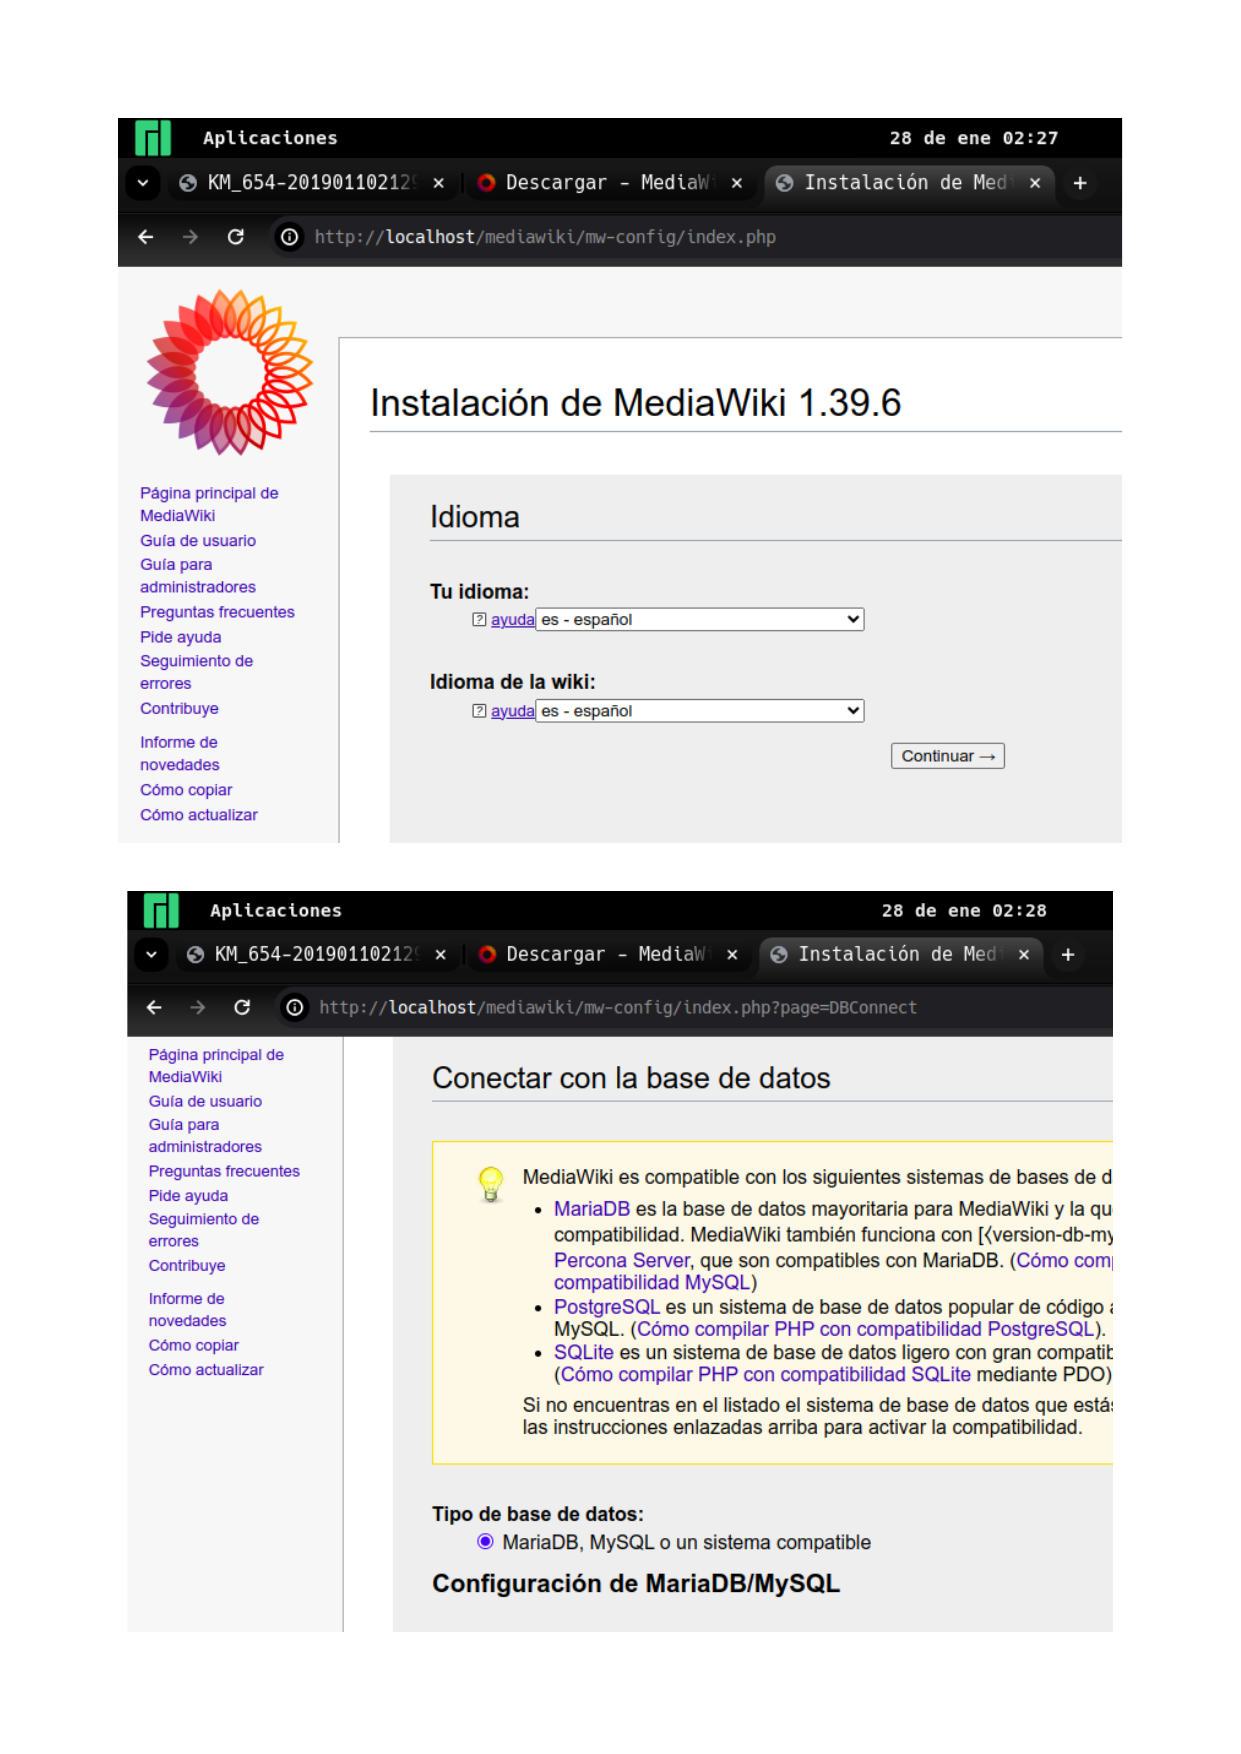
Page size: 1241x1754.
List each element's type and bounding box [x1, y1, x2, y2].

picture [127, 891, 1113, 1632]
picture [118, 118, 1123, 843]
